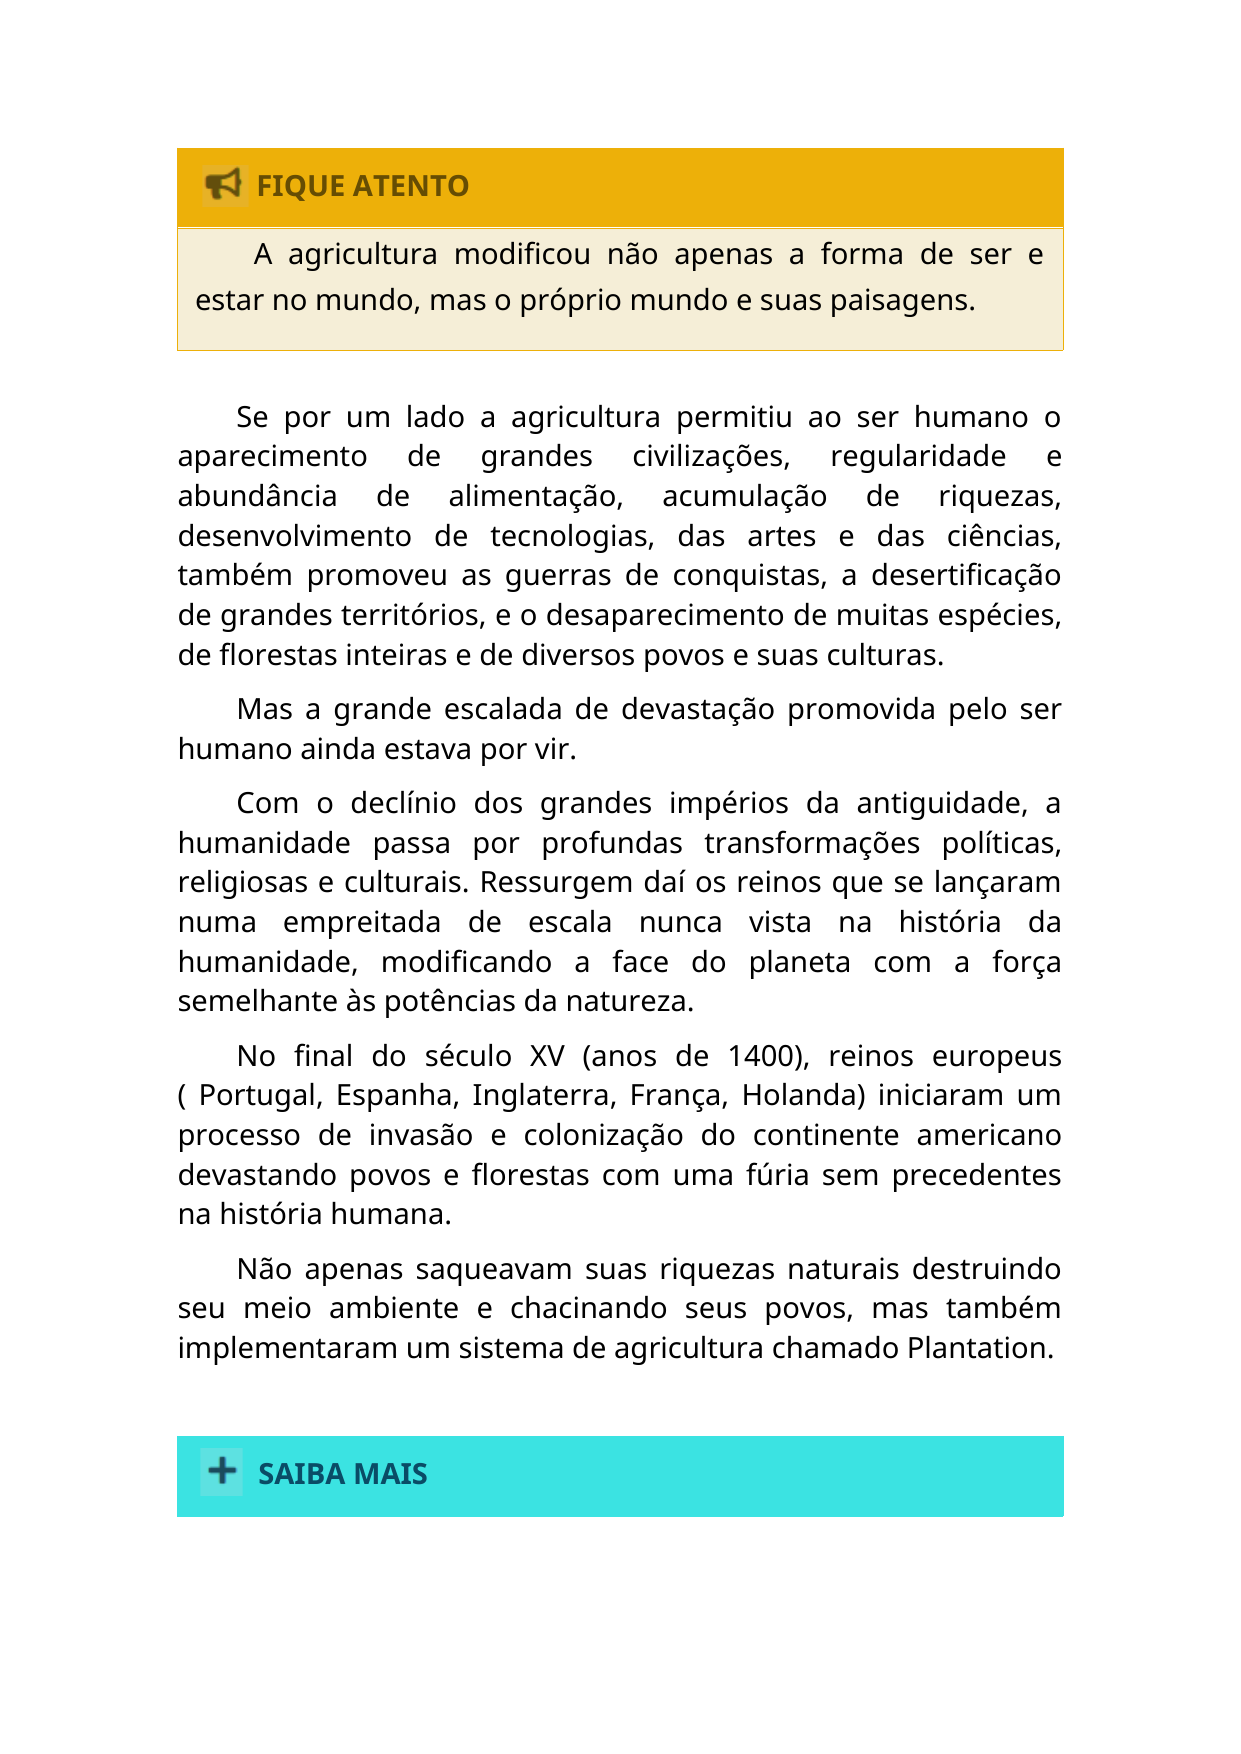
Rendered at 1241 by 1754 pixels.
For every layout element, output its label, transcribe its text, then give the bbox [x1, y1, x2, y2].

picture [200, 1448, 243, 1496]
table_header FIQUE ATENTO [178, 149, 1063, 227]
picture [202, 165, 249, 207]
text No final do século XV (anos de 1400), reinos europeus ( Portugal, Espanha, Inglaterra, França, Holanda) iniciaram um processo de invasão e colonização do continente americano devastando povos e florestas com uma fúria sem precedentes na história humana. [177, 1035, 1063, 1233]
text Se por um lado a agricultura permitiu ao ser humano o aparecimento de grandes civilizações, regularidade e abundância de alimentação, acumulação de riquezas, desenvolvimento de tecnologias, das artes e das ciências, também promoveu as guerras de conquistas, a desertificação de grandes territórios, e o desaparecimento de muitas espécies, de florestas inteiras e de diversos povos e suas culturas. [177, 396, 1063, 674]
table_header SAIBA MAIS [178, 1437, 1063, 1516]
text Não apenas saqueavam suas riquezas naturais destruindo seu meio ambiente e chacinando seus povos, mas também implementaram um sistema de agricultura chamado Plantation. [177, 1248, 1063, 1367]
text Mas a grande escalada de devastação promovida pelo ser humano ainda estava por vir. [177, 688, 1063, 768]
table_cell A agricultura modificou não apenas a forma de ser e estar no mundo, mas o próprio mundo e suas paisagens. [178, 229, 1063, 350]
text Com o declínio dos grandes impérios da antiguidade, a humanidade passa por profundas transformações políticas, religiosas e culturais. Ressurgem daí os reinos que se lançaram numa empreitada de escala nunca vista na história da humanidade, modificando a face do planeta com a força semelhante às potências da natureza. [177, 782, 1063, 1020]
